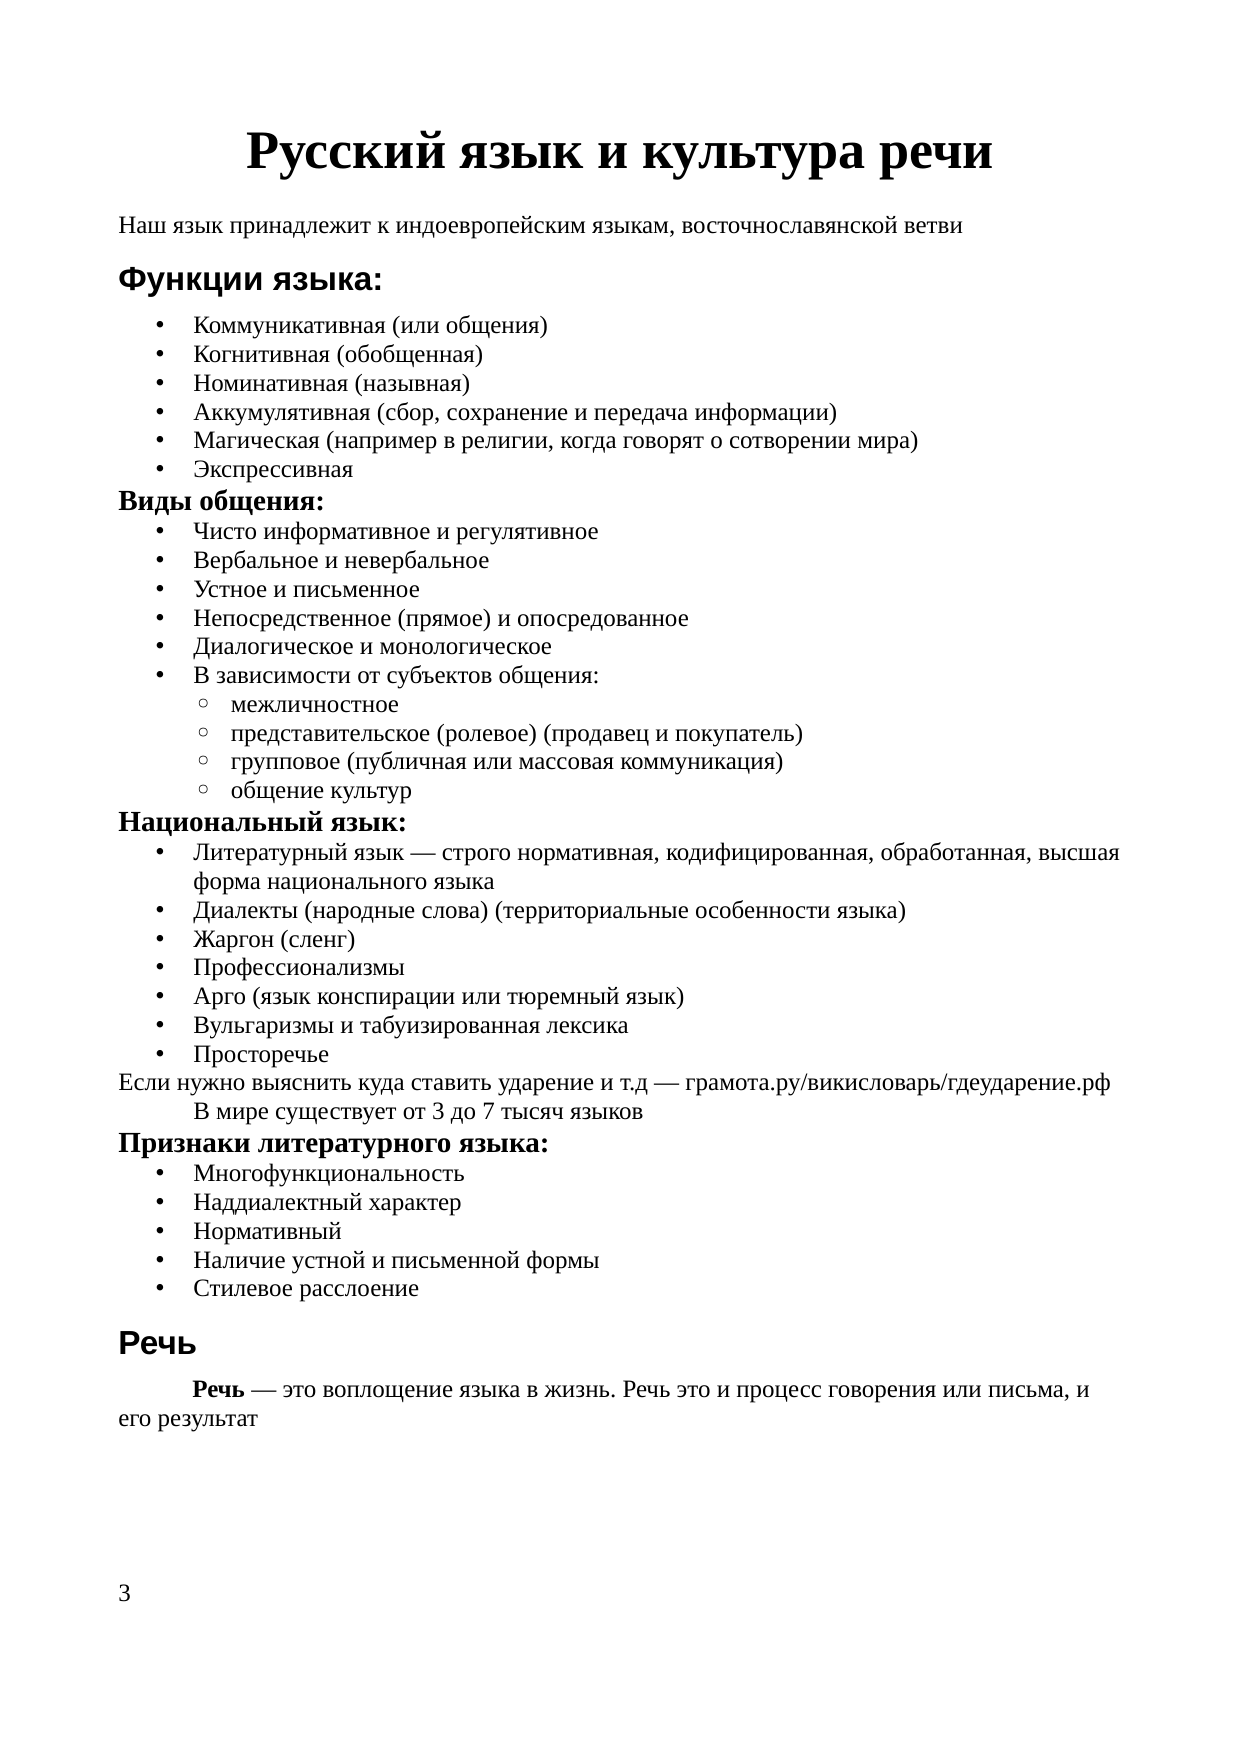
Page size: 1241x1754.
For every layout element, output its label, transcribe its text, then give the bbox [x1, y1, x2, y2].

list Профессионализмы [156, 952, 1122, 981]
list Жаргон (сленг) [156, 924, 1122, 952]
list Диалекты (народные слова) (территориальные особенности языка) [156, 895, 1122, 924]
text Речь — это воплощение языка в жизнь. Речь это и процесс говорения или письма, и его результат [118, 1374, 1122, 1432]
list Нормативный [156, 1216, 1122, 1245]
list групповое (публичная или массовая коммуникация) [193, 746, 1122, 775]
list Литературный язык — строго нормативная, кодифицированная, обработанная, высшая форма национального языка [156, 837, 1122, 895]
list Номинативная (назывная) [156, 368, 1122, 397]
list Чисто информативное и регулятивное [156, 516, 1122, 545]
list Экспрессивная [156, 454, 1122, 483]
text Если нужно выяснить куда ставить ударение и т.д — грамота.ру/викисловарь/гдеударение.рф [118, 1067, 1122, 1096]
list Вульгаризмы и табуизированная лексика [156, 1010, 1122, 1039]
list межличностное [193, 689, 1122, 718]
list Магическая (например в религии, когда говорят о сотворении мира) [156, 425, 1122, 454]
list Коммуникативная (или общения) [156, 310, 1122, 339]
list Устное и письменное [156, 574, 1122, 603]
list Вербальное и невербальное [156, 545, 1122, 574]
list Стилевое расслоение [156, 1273, 1122, 1302]
subtitle Функции языка: [118, 259, 1122, 298]
list В мире существует от 3 до 7 тысяч языков [156, 1096, 1122, 1125]
text Виды общения: [118, 483, 1122, 516]
list В зависимости от субъектов общения: [156, 660, 1122, 689]
list Аккумулятивная (сбор, сохранение и передача информации) [156, 397, 1122, 425]
list Непосредственное (прямое) и опосредованное [156, 603, 1122, 631]
list Когнитивная (обобщенная) [156, 339, 1122, 368]
list Просторечье [156, 1039, 1122, 1067]
list Диалогическое и монологическое [156, 631, 1122, 660]
list Арго (язык конспирации или тюремный язык) [156, 981, 1122, 1010]
list Многофункциональность [156, 1158, 1122, 1187]
list представительское (ролевое) (продавец и покупатель) [193, 718, 1122, 746]
list общение культур [193, 775, 1122, 804]
text Наш язык принадлежит к индоевропейским языкам, восточнославянской ветви [118, 210, 1122, 239]
list Наддиалектный характер [156, 1187, 1122, 1216]
subtitle Речь [118, 1323, 1122, 1362]
text Национальный язык: [118, 804, 1122, 837]
list Наличие устной и письменной формы [156, 1245, 1122, 1273]
text Признаки литературного языка: [118, 1125, 1122, 1158]
